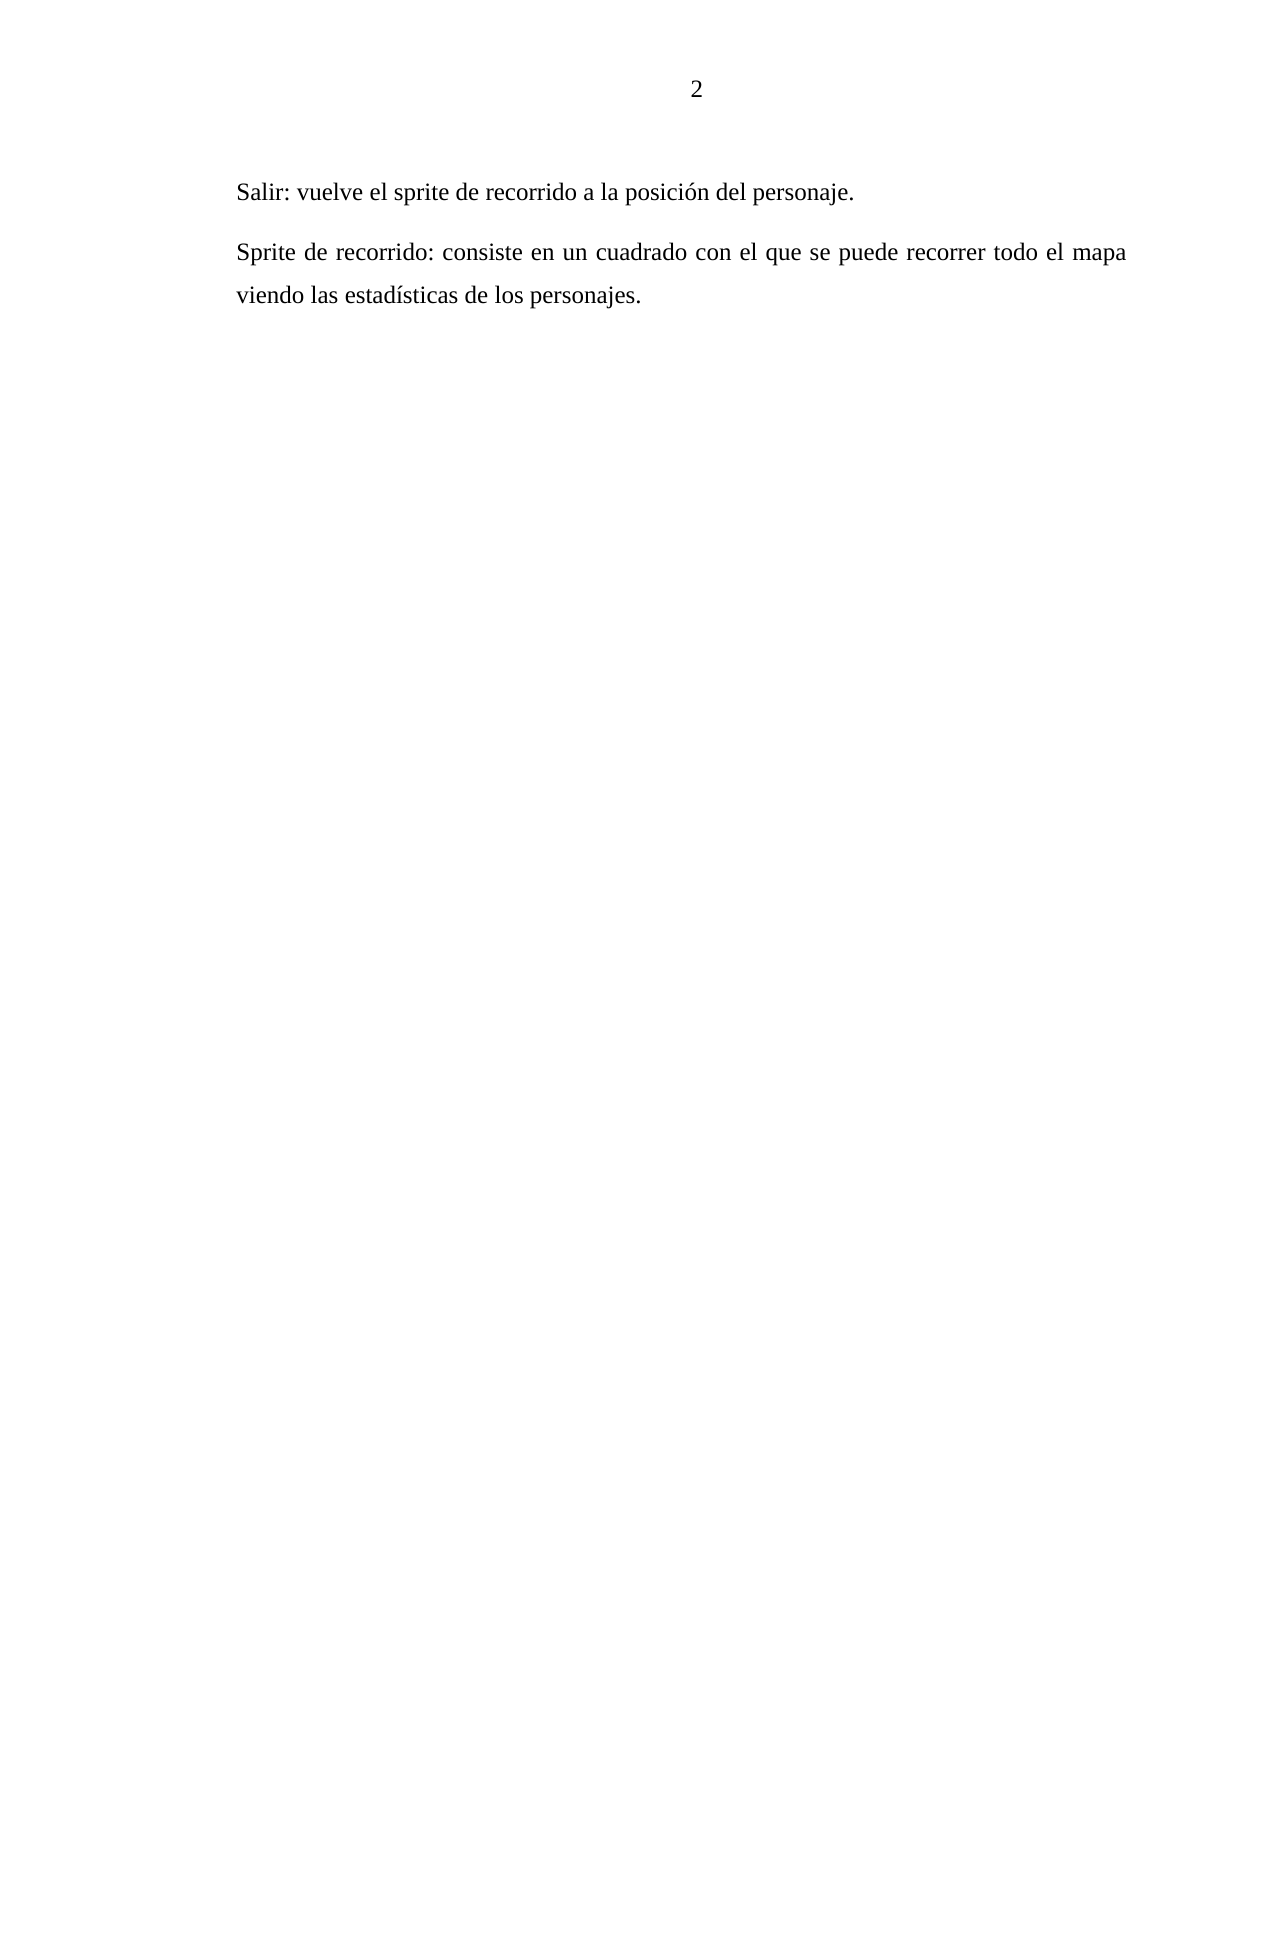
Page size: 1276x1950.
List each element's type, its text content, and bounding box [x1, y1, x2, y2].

text Salir: vuelve el sprite de recorrido a la posición del personaje. [236, 177, 1128, 206]
text Sprite de recorrido: consiste en un cuadrado con el que se puede recorrer todo el mapa viendo las estadísticas de los personajes. [236, 237, 1128, 309]
